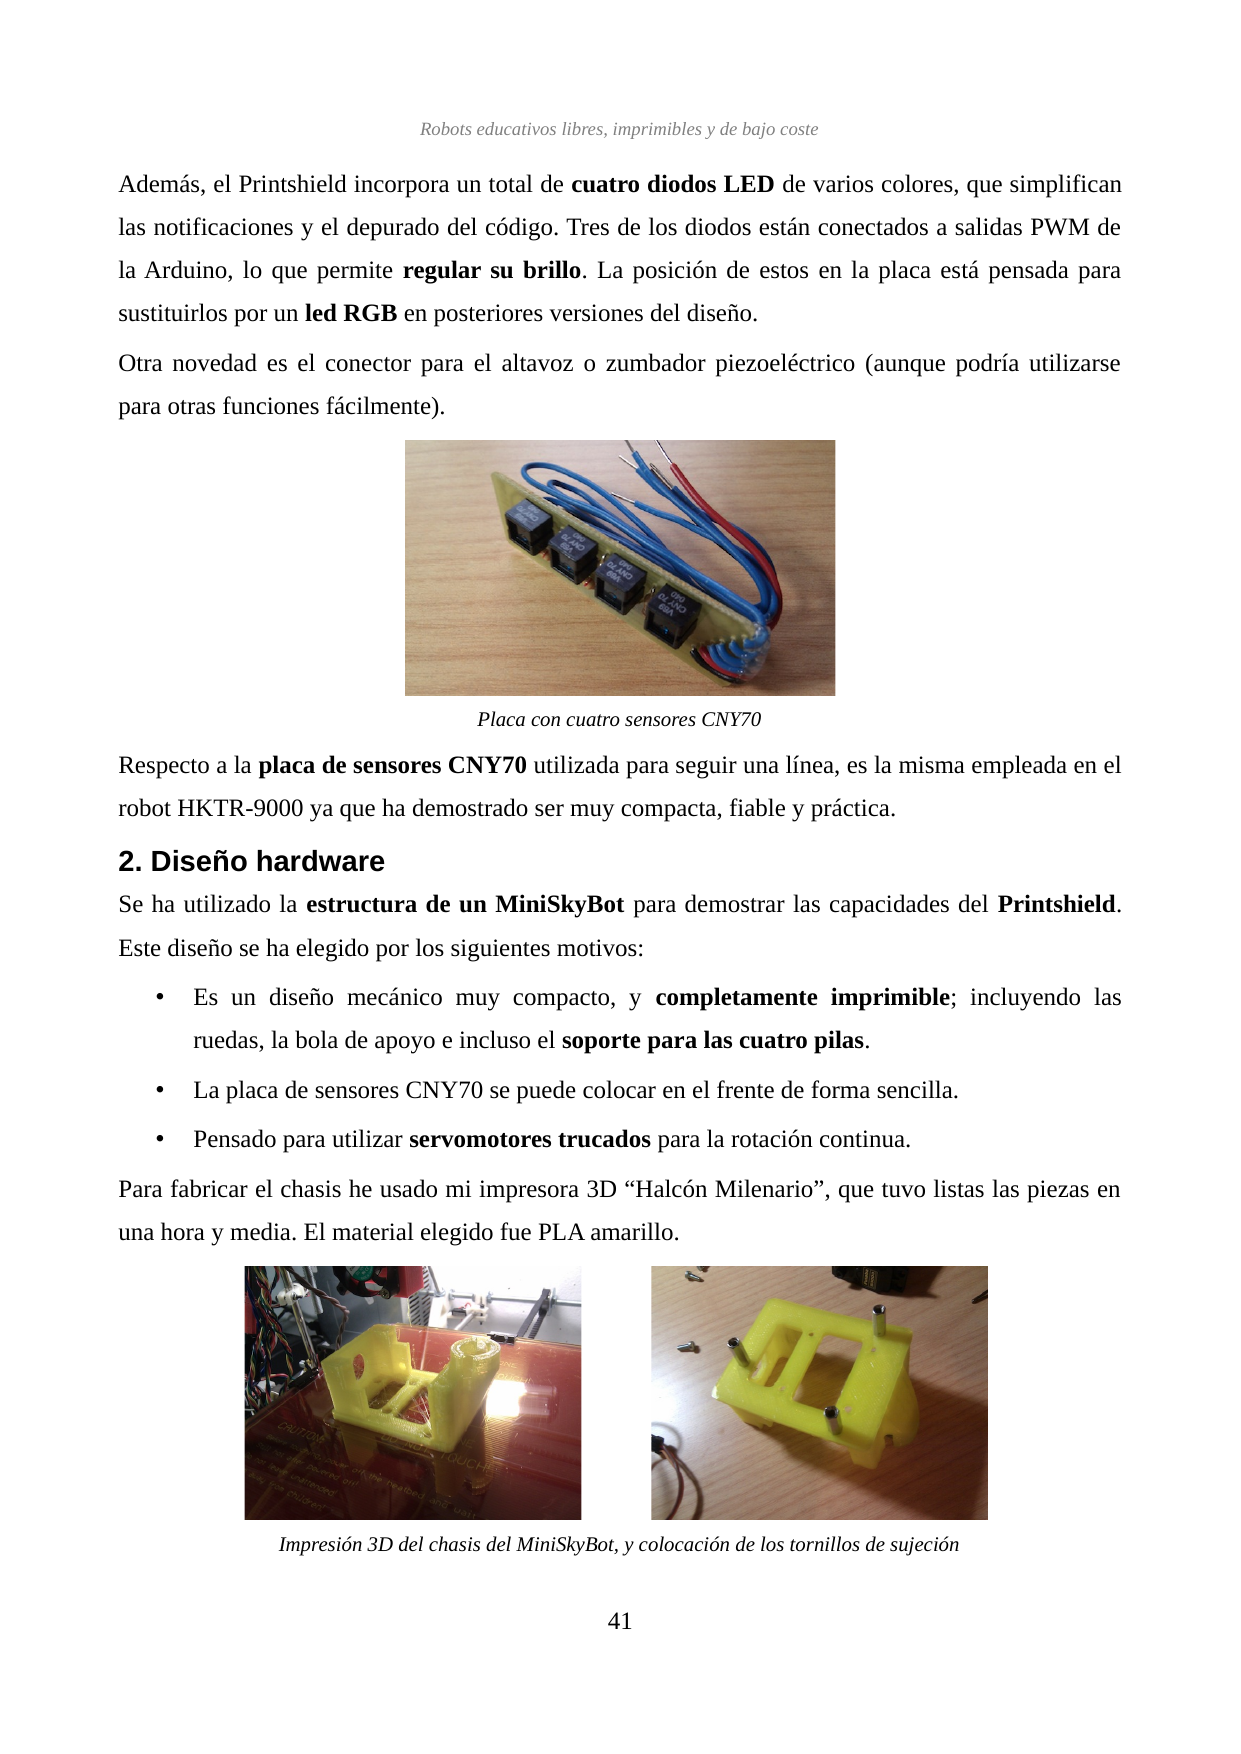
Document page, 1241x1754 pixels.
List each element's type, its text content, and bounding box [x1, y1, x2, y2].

picture [651, 1266, 988, 1520]
list Pensado para utilizar servomotores trucados para la rotación continua. [156, 1124, 1122, 1153]
text Respecto a la placa de sensores CNY70 utilizada para seguir una línea, es la misma empleada en el robot HKTR-9000 ya que ha demostrado ser muy compacta, fiable y práctica. [118, 750, 1122, 822]
text Se ha utilizado la estructura de un MiniSkyBot para demostrar las capacidades del Printshield. Este diseño se ha elegido por los siguientes motivos: [118, 889, 1122, 961]
text Además, el Printshield incorpora un total de cuatro diodos LED de varios colores, que simplifican las notificaciones y el depurado del código. Tres de los diodos están conectados a salidas PWM de la Arduino, lo que permite regular su brillo. La posición de estos en la placa está pensada para sustituirlos por un led RGB en posteriores versiones del diseño. [118, 169, 1122, 327]
list La placa de sensores CNY70 se puede colocar en el frente de forma sencilla. [156, 1075, 1122, 1104]
picture [405, 440, 836, 696]
text Placa con cuatro sensores CNY70 [118, 441, 1122, 731]
text Para fabricar el chasis he usado mi impresora 3D “Halcón Milenario”, que tuvo listas las piezas en una hora y media. El material elegido fue PLA amarillo. [118, 1174, 1122, 1246]
subtitle 2. Diseño hardware [118, 844, 1122, 877]
text Otra novedad es el conector para el altavoz o zumbador piezoeléctrico (aunque podría utilizarse para otras funciones fácilmente). [118, 348, 1122, 420]
list Es un diseño mecánico muy compacto, y completamente imprimible; incluyendo las ruedas, la bola de apoyo e incluso el soporte para las cuatro pilas. [156, 982, 1122, 1054]
picture [244, 1266, 582, 1520]
text Impresión 3D del chasis del MiniSkyBot, y colocación de los tornillos de sujeción [118, 1267, 1122, 1556]
